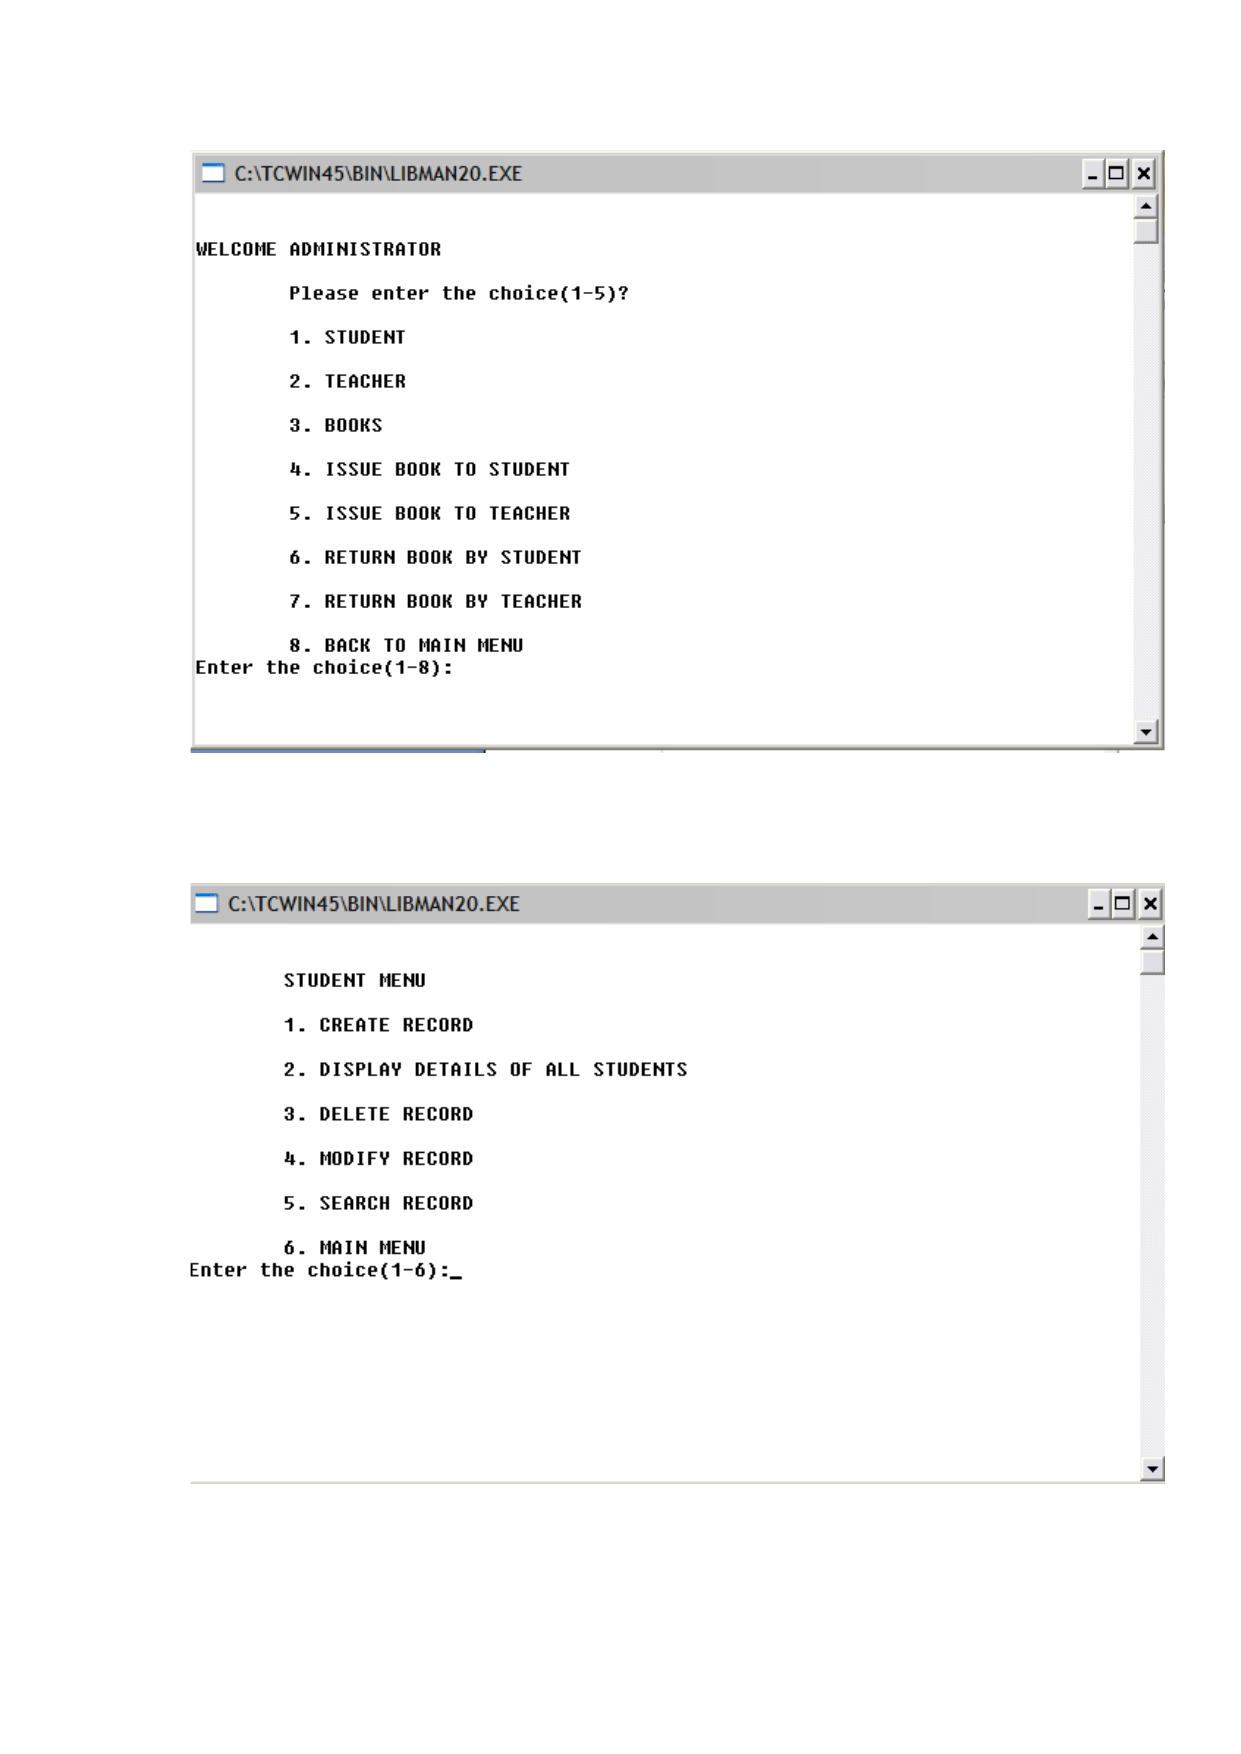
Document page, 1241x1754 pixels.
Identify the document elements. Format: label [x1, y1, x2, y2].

picture [190, 150, 609, 753]
picture [190, 883, 617, 1484]
